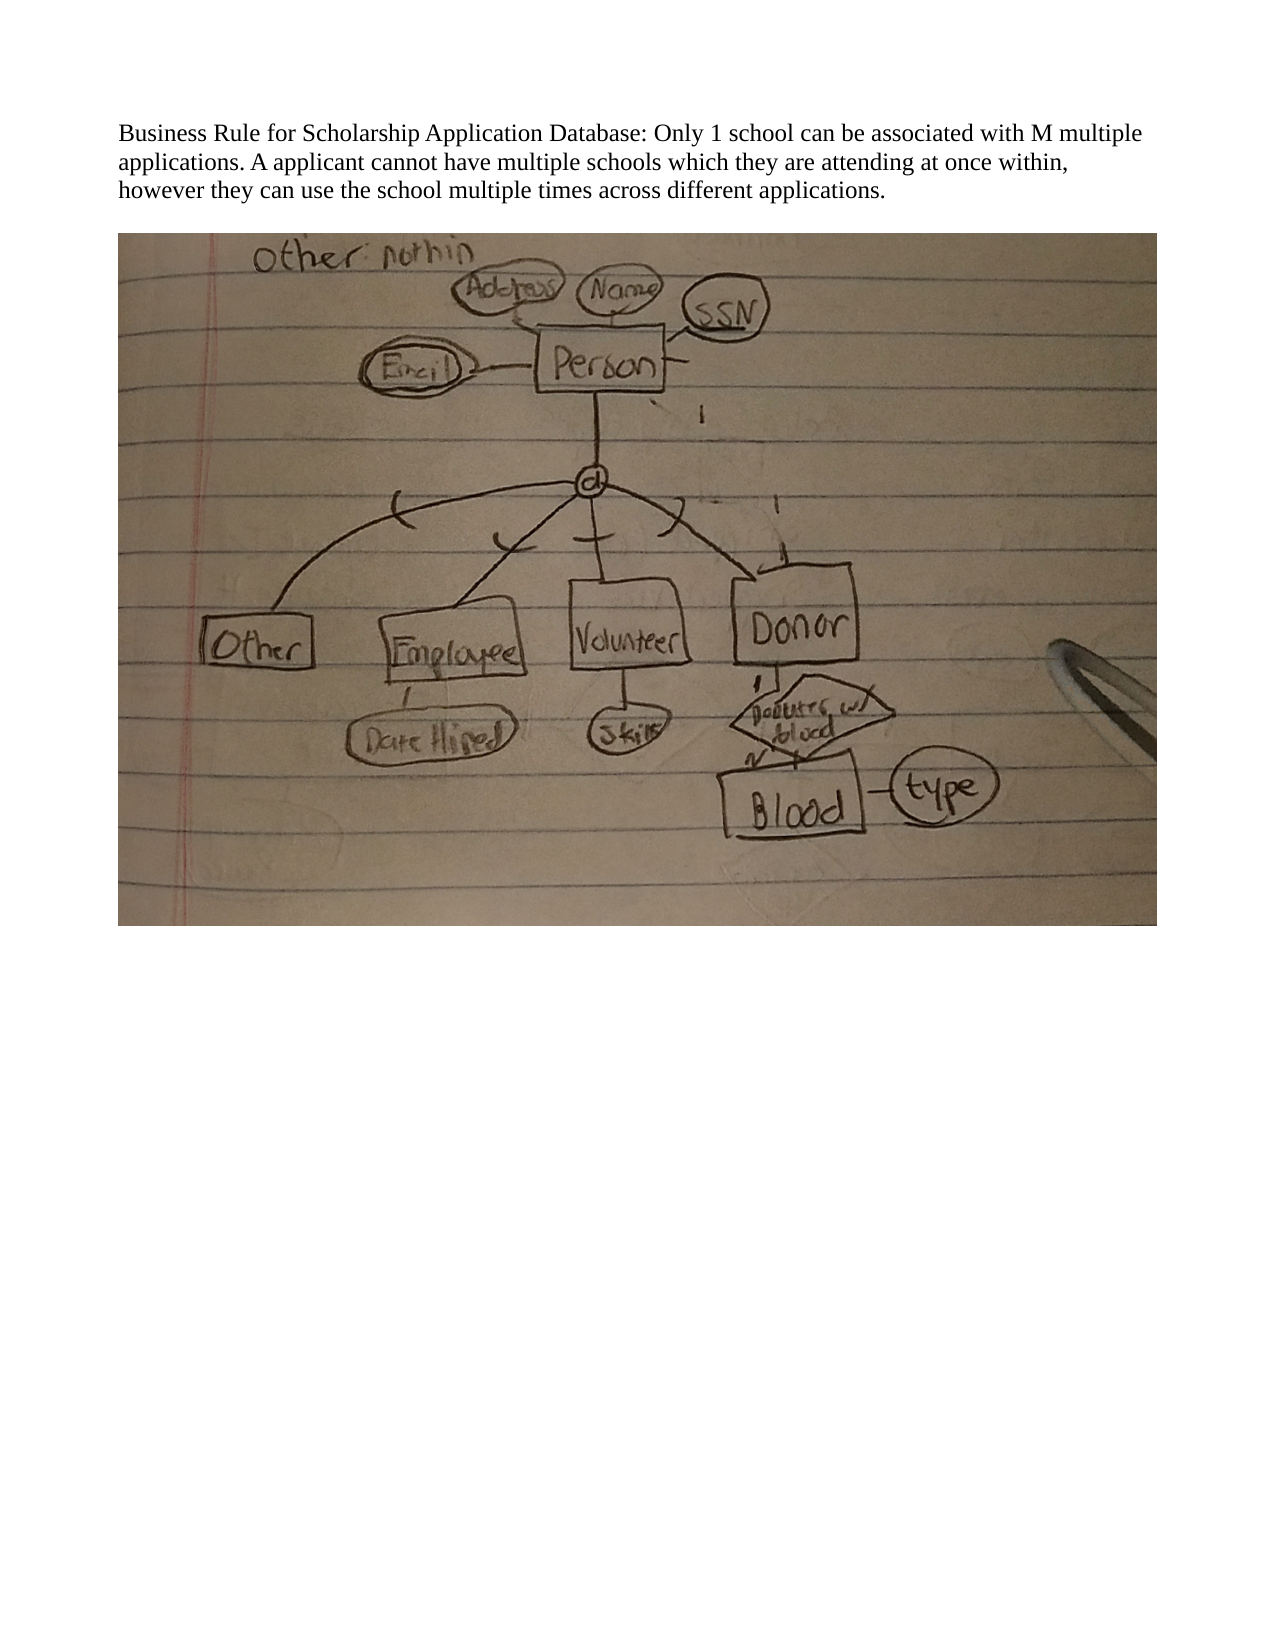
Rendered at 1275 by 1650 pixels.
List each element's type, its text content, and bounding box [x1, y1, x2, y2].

picture [118, 233, 1157, 926]
text Business Rule for Scholarship Application Database: Only 1 school can be associated with M multiple applications. A applicant cannot have multiple schools which they are attending at once within, however they can use the school multiple times across different applications. [118, 118, 1157, 204]
